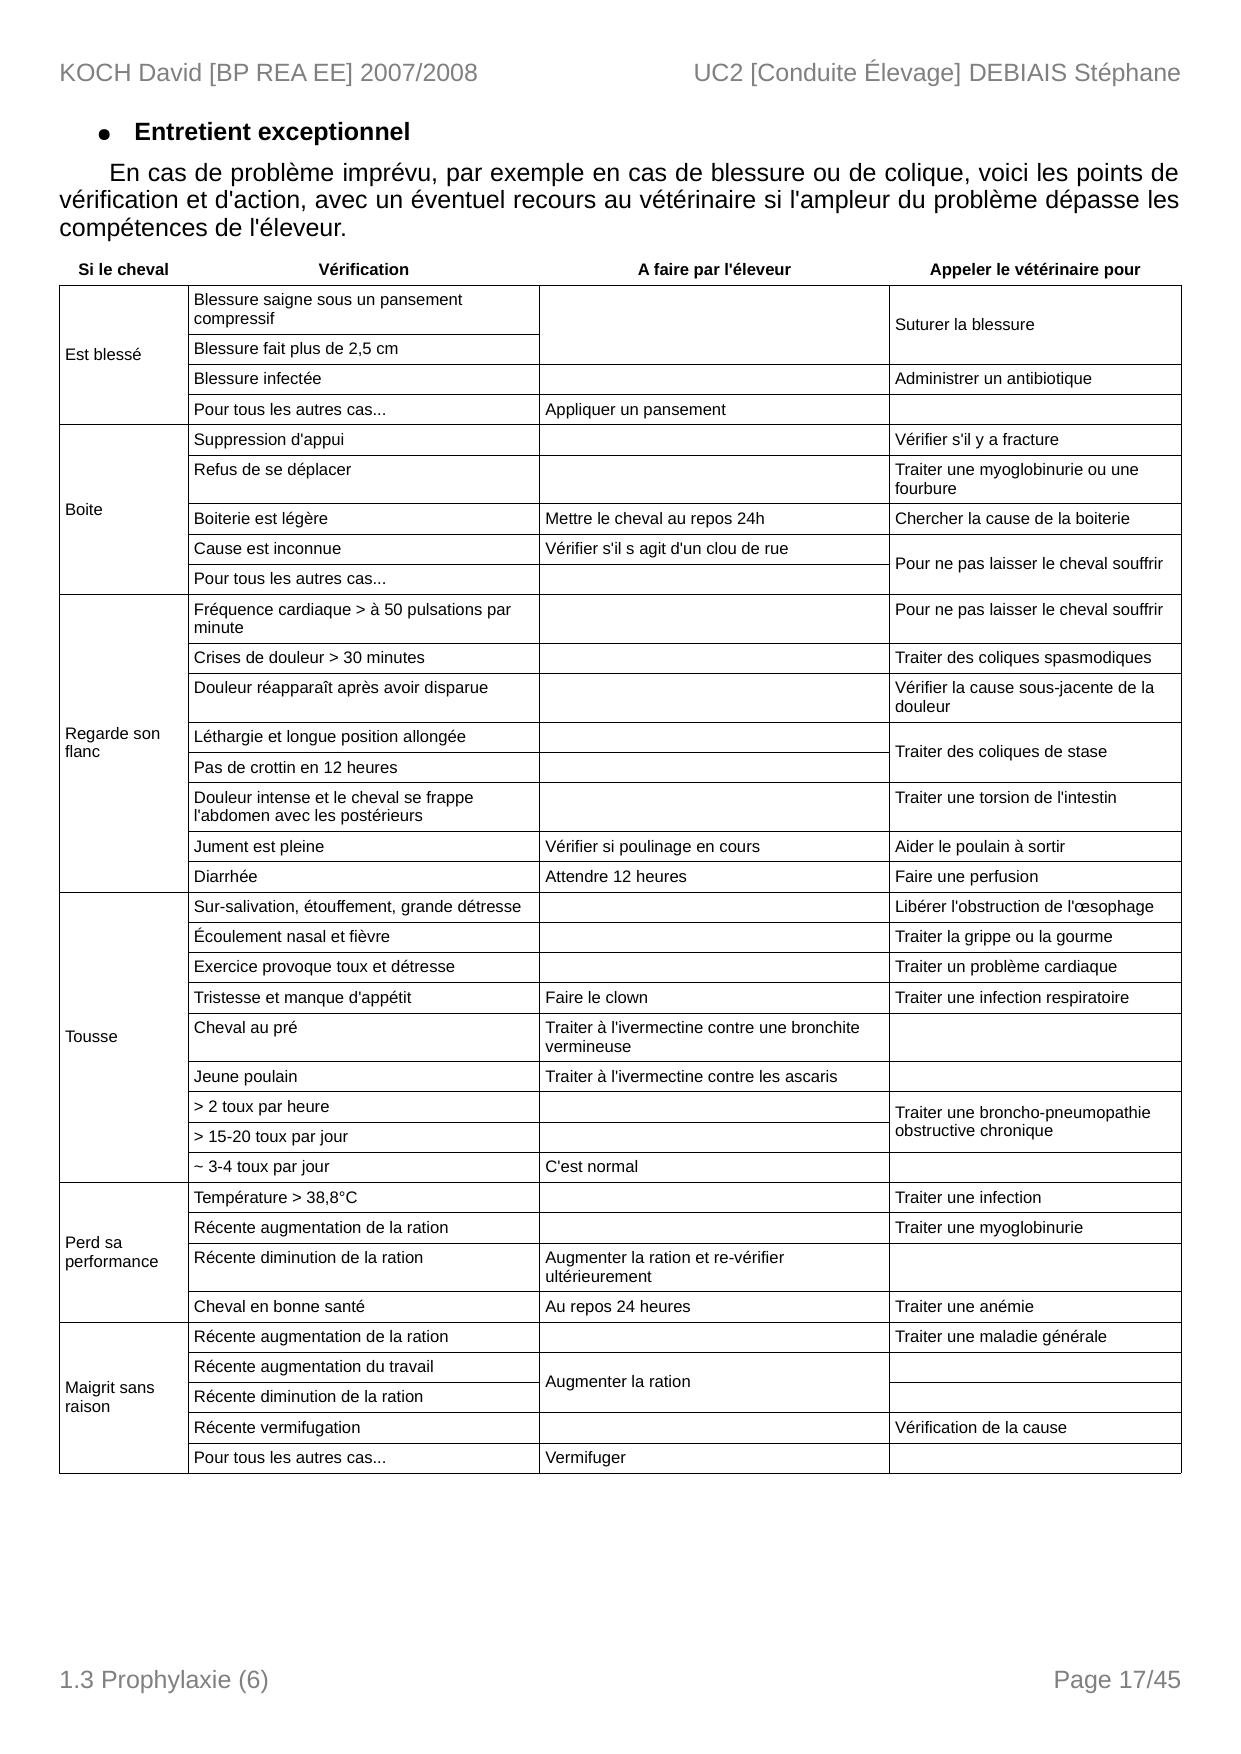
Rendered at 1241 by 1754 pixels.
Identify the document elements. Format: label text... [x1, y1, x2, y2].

table_cell Perd sa performance [60, 1183, 188, 1322]
table_cell [540, 753, 889, 782]
table_cell Diarrhée [189, 862, 539, 892]
table_cell Vérifier si poulinage en cours [540, 832, 889, 861]
text En cas de problème imprévu, par exemple en cas de blessure ou de colique, voici les points de vérification et d'action, avec un éventuel recours au vétérinaire si l'ampleur du problème dépasse les compétences de l'éleveur. [59, 158, 1181, 242]
table_cell Traiter une torsion de l'intestin [890, 783, 1181, 831]
table_cell Exercice provoque toux et détresse [189, 953, 539, 982]
table_cell Pour tous les autres cas... [189, 565, 539, 594]
table_cell [540, 1092, 889, 1122]
table_cell Vérifier s'il y a fracture [890, 425, 1181, 454]
table_cell Récente diminution de la ration [189, 1244, 539, 1291]
table_cell Cheval au pré [189, 1014, 539, 1061]
table_cell Écoulement nasal et fièvre [189, 923, 539, 952]
table_cell Traiter un problème cardiaque [890, 953, 1181, 982]
table_cell Traiter une broncho-pneumopathie obstructive chronique [890, 1092, 1181, 1152]
table_cell Mettre le cheval au repos 24h [540, 504, 889, 533]
table_cell [540, 1323, 889, 1352]
table_cell [540, 595, 889, 643]
table_cell Blessure infectée [189, 365, 539, 394]
table_cell Vérification de la cause [890, 1413, 1181, 1442]
table_header A faire par l'éleveur [540, 255, 889, 285]
table_cell Traiter une myoglobinurie [890, 1213, 1181, 1242]
table_cell [540, 893, 889, 922]
table_header Appeler le vétérinaire pour [889, 255, 1181, 285]
table_cell Appliquer un pansement [540, 395, 889, 424]
table_cell Chercher la cause de la boiterie [890, 504, 1181, 533]
table_cell Traiter une anémie [890, 1292, 1181, 1322]
table_cell [540, 644, 889, 673]
table_cell Est blessé [60, 286, 188, 424]
table_cell ~ 3-4 toux par jour [189, 1153, 539, 1182]
table_cell Traiter des coliques de stase [890, 723, 1181, 782]
table_cell Augmenter la ration et re-vérifier ultérieurement [540, 1244, 889, 1291]
table_cell Tristesse et manque d'appétit [189, 983, 539, 1012]
table_cell Douleur réapparaît après avoir disparue [189, 674, 539, 722]
table_cell [890, 1383, 1181, 1412]
table_cell [890, 1444, 1181, 1473]
table_cell Vérifier s'il s agit d'un clou de rue [540, 535, 889, 564]
table_cell Fréquence cardiaque > à 50 pulsations par minute [189, 595, 539, 643]
table_cell Cause est inconnue [189, 535, 539, 564]
table_cell Traiter à l'ivermectine contre les ascaris [540, 1062, 889, 1091]
table_cell [540, 1183, 889, 1212]
table_cell Léthargie et longue position allongée [189, 723, 539, 752]
table_cell Traiter une infection respiratoire [890, 983, 1181, 1012]
table_cell Crises de douleur > 30 minutes [189, 644, 539, 673]
table_cell Température > 38,8°C [189, 1183, 539, 1212]
table_cell Récente augmentation de la ration [189, 1323, 539, 1352]
table_cell [540, 953, 889, 982]
table_cell Traiter la grippe ou la gourme [890, 923, 1181, 952]
table_cell Suturer la blessure [890, 286, 1181, 364]
table_cell Regarde son flanc [60, 595, 188, 892]
table_cell Traiter des coliques spasmodiques [890, 644, 1181, 673]
table_cell [540, 674, 889, 722]
table_header Vérification [188, 255, 539, 285]
list Entretient exceptionnel [97, 118, 1181, 146]
table_cell Traiter à l'ivermectine contre une bronchite vermineuse [540, 1014, 889, 1061]
table_cell [890, 1244, 1181, 1291]
table_cell C'est normal [540, 1153, 889, 1182]
table_cell Suppression d'appui [189, 425, 539, 454]
table_cell [540, 1413, 889, 1442]
table_cell Augmenter la ration [540, 1353, 889, 1412]
table_cell [540, 456, 889, 503]
table_cell [540, 783, 889, 831]
table_cell Pour tous les autres cas... [189, 1444, 539, 1473]
table_cell Vermifuger [540, 1444, 889, 1473]
table_cell [540, 923, 889, 952]
table_cell Jument est pleine [189, 832, 539, 861]
table_cell Boiterie est légère [189, 504, 539, 533]
table_cell Récente augmentation du travail [189, 1353, 539, 1382]
table_cell [890, 1353, 1181, 1382]
table_cell > 15-20 toux par jour [189, 1123, 539, 1152]
table_cell [890, 1153, 1181, 1182]
table_cell Maigrit sans raison [60, 1323, 188, 1473]
table_cell Administrer un antibiotique [890, 365, 1181, 394]
table_cell [540, 286, 889, 364]
table_cell [540, 1213, 889, 1242]
table_cell Douleur intense et le cheval se frappe l'abdomen avec les postérieurs [189, 783, 539, 831]
table_cell Pour ne pas laisser le cheval souffrir [890, 595, 1181, 643]
table_cell Blessure saigne sous un pansement compressif [189, 286, 539, 334]
table_header Si le cheval [59, 255, 188, 285]
table_cell > 2 toux par heure [189, 1092, 539, 1122]
table_cell [540, 365, 889, 394]
table_cell Jeune poulain [189, 1062, 539, 1091]
table_cell Traiter une maladie générale [890, 1323, 1181, 1352]
table_cell Boite [60, 425, 188, 594]
table_cell Attendre 12 heures [540, 862, 889, 892]
table_cell [890, 1062, 1181, 1091]
table_cell Aider le poulain à sortir [890, 832, 1181, 861]
table_cell [540, 425, 889, 454]
table_cell Récente diminution de la ration [189, 1383, 539, 1412]
table_cell Vérifier la cause sous-jacente de la douleur [890, 674, 1181, 722]
table_cell Traiter une infection [890, 1183, 1181, 1212]
table_cell Récente vermifugation [189, 1413, 539, 1442]
table_cell Traiter une myoglobinurie ou une fourbure [890, 456, 1181, 503]
table_cell [540, 723, 889, 752]
table_cell Refus de se déplacer [189, 456, 539, 503]
table_cell Tousse [60, 893, 188, 1182]
table_cell [540, 1123, 889, 1152]
table_cell Libérer l'obstruction de l'œsophage [890, 893, 1181, 922]
table_cell Faire une perfusion [890, 862, 1181, 892]
table_cell Récente augmentation de la ration [189, 1213, 539, 1242]
table_cell Faire le clown [540, 983, 889, 1012]
table_cell [890, 1014, 1181, 1061]
table_cell [540, 565, 889, 594]
table_cell Au repos 24 heures [540, 1292, 889, 1322]
table_cell Sur-salivation, étouffement, grande détresse [189, 893, 539, 922]
table_cell Cheval en bonne santé [189, 1292, 539, 1322]
table_cell Pas de crottin en 12 heures [189, 753, 539, 782]
table_cell [890, 395, 1181, 424]
table_cell Pour tous les autres cas... [189, 395, 539, 424]
table_cell Blessure fait plus de 2,5 cm [189, 335, 539, 364]
table_cell Pour ne pas laisser le cheval souffrir [890, 535, 1181, 594]
